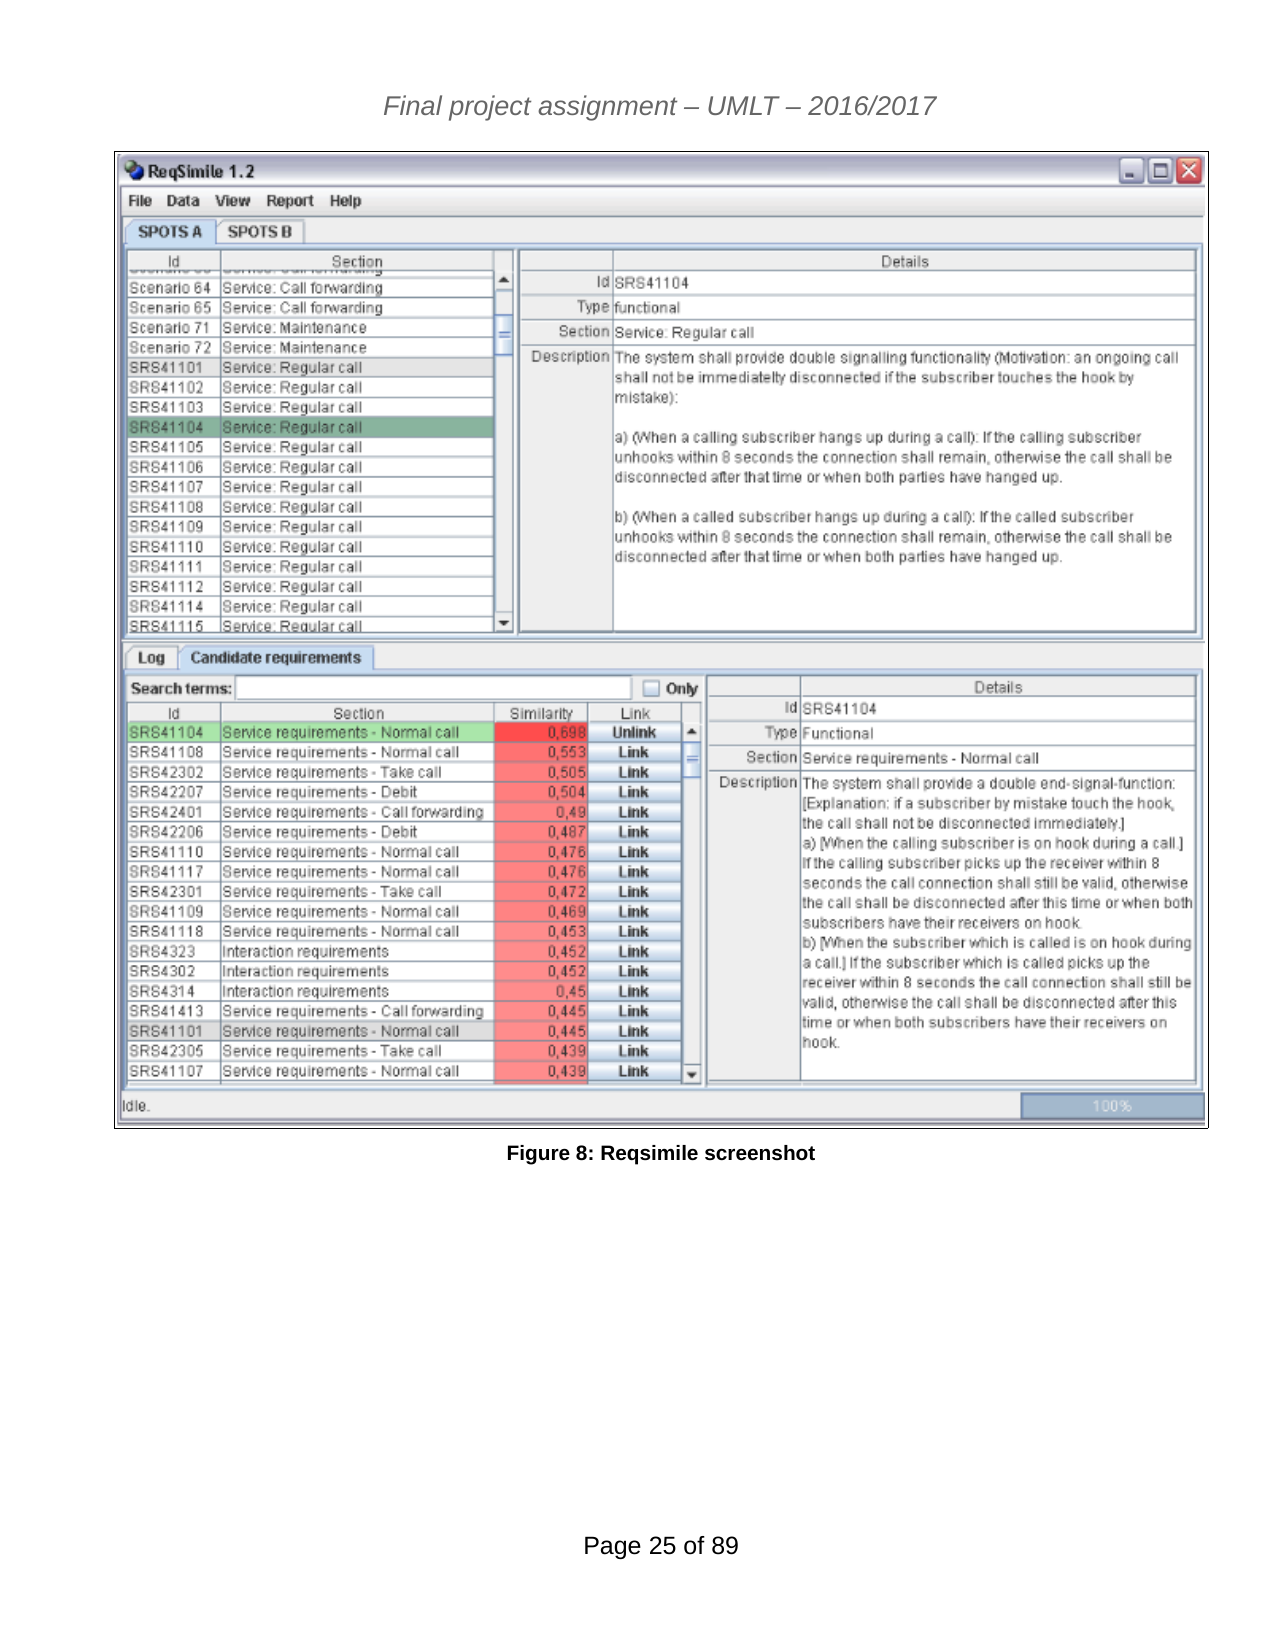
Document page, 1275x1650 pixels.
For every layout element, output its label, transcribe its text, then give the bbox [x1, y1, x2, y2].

text [115, 152, 1208, 1128]
text Figure 8: Reqsimile screenshot [164, 1129, 1158, 1164]
picture [117, 154, 1205, 1126]
